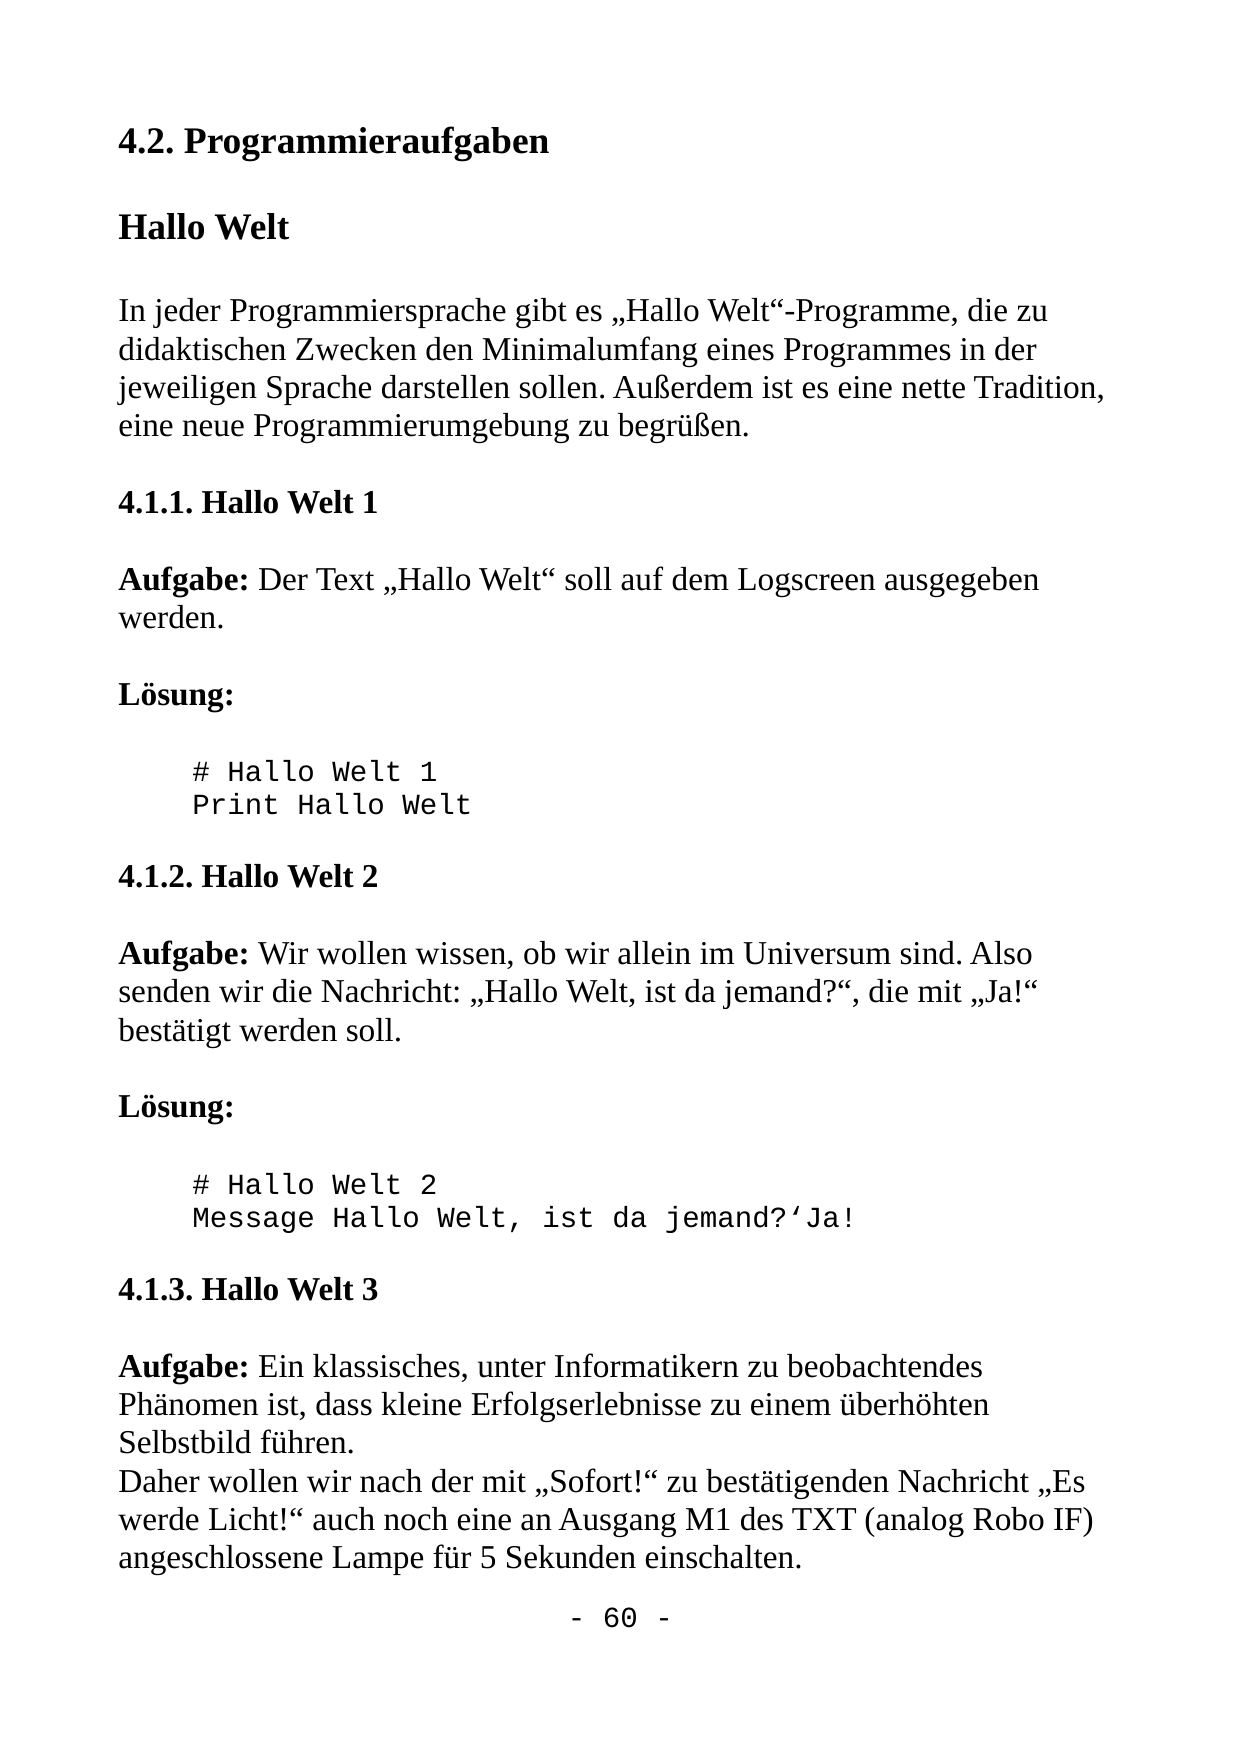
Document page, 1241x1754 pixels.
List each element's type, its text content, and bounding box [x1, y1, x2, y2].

text Print Hallo Welt [118, 791, 1122, 823]
text Lösung: [118, 1087, 1122, 1125]
text Aufgabe: Wir wollen wissen, ob wir allein im Universum sind. Also senden wir die Nachricht: „Hallo Welt, ist da jemand?“, die mit „Ja!“ bestätigt werden soll. [118, 933, 1122, 1048]
text Message Hallo Welt, ist da jemand?‘Ja! [118, 1203, 1122, 1236]
text 4.2. Programmieraufgaben [118, 118, 1122, 161]
text # Hallo Welt 1 [118, 751, 1122, 791]
text 4.1.2. Hallo Welt 2 [118, 857, 1122, 895]
text 4.1.1. Hallo Welt 1 [118, 482, 1122, 521]
text Daher wollen wir nach der mit „Sofort!“ zu bestätigenden Nachricht „Es werde Licht!“ auch noch eine an Ausgang M1 des TXT (analog Robo IF) angeschlossene Lampe für 5 Sekunden einschalten. [118, 1461, 1122, 1576]
text Lösung: [118, 674, 1122, 712]
text Hallo Welt [118, 204, 1122, 247]
text In jeder Programmiersprache gibt es „Hallo Welt“-Programme, die zu didaktischen Zwecken den Minimalumfang eines Programmes in der jeweiligen Sprache darstellen sollen. Außerdem ist es eine nette Tradition, eine neue Programmierumgebung zu begrüßen. [118, 291, 1122, 444]
text # Hallo Welt 2 [118, 1163, 1122, 1203]
text Aufgabe: Ein klassisches, unter Informatikern zu beobachtendes Phänomen ist, dass kleine Erfolgserlebnisse zu einem überhöhten Selbstbild führen. [118, 1346, 1122, 1461]
text Aufgabe: Der Text „Hallo Welt“ soll auf dem Logscreen ausgegeben werden. [118, 559, 1122, 636]
text 4.1.3. Hallo Welt 3 [118, 1269, 1122, 1307]
